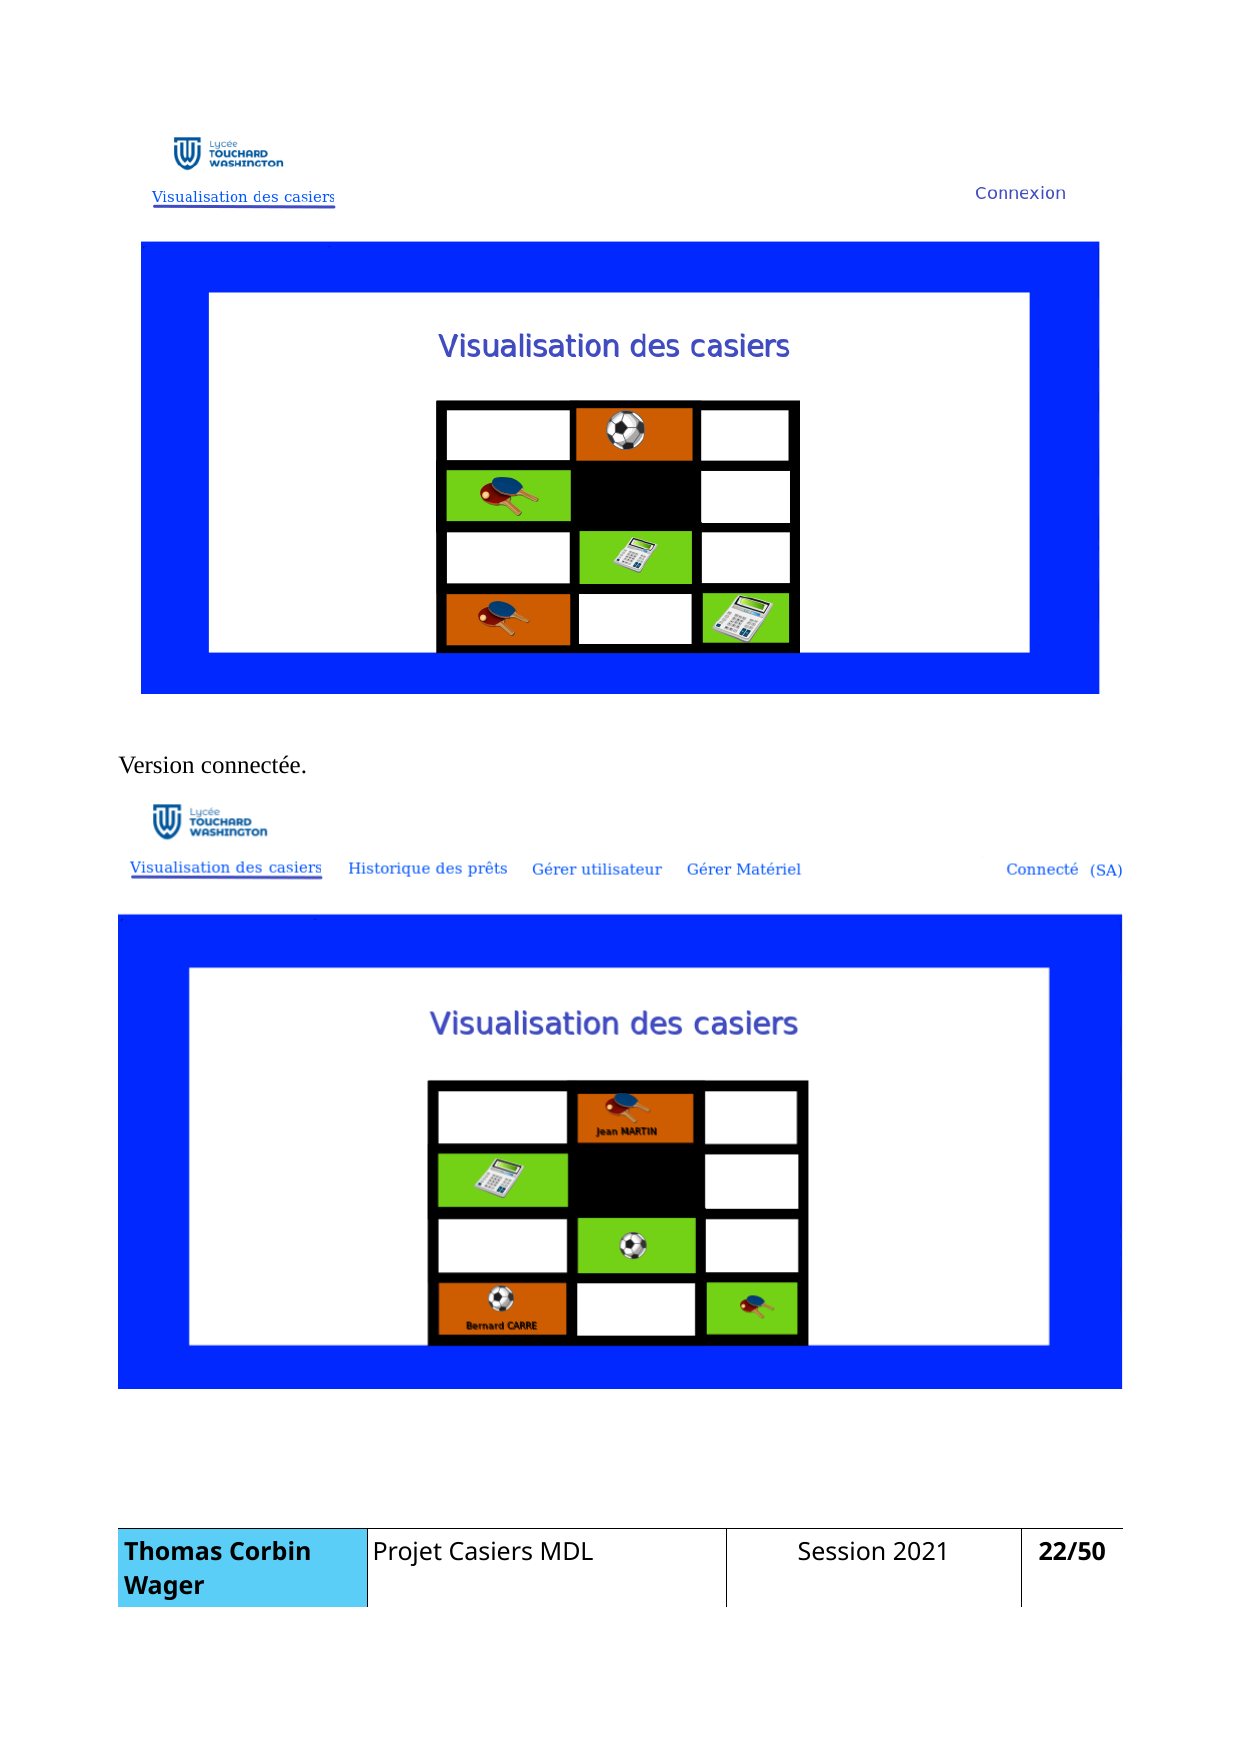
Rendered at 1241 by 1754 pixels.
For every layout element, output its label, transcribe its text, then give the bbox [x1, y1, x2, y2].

picture [141, 118, 1100, 694]
picture [118, 786, 1123, 1389]
text Version connectée. [118, 751, 1122, 779]
